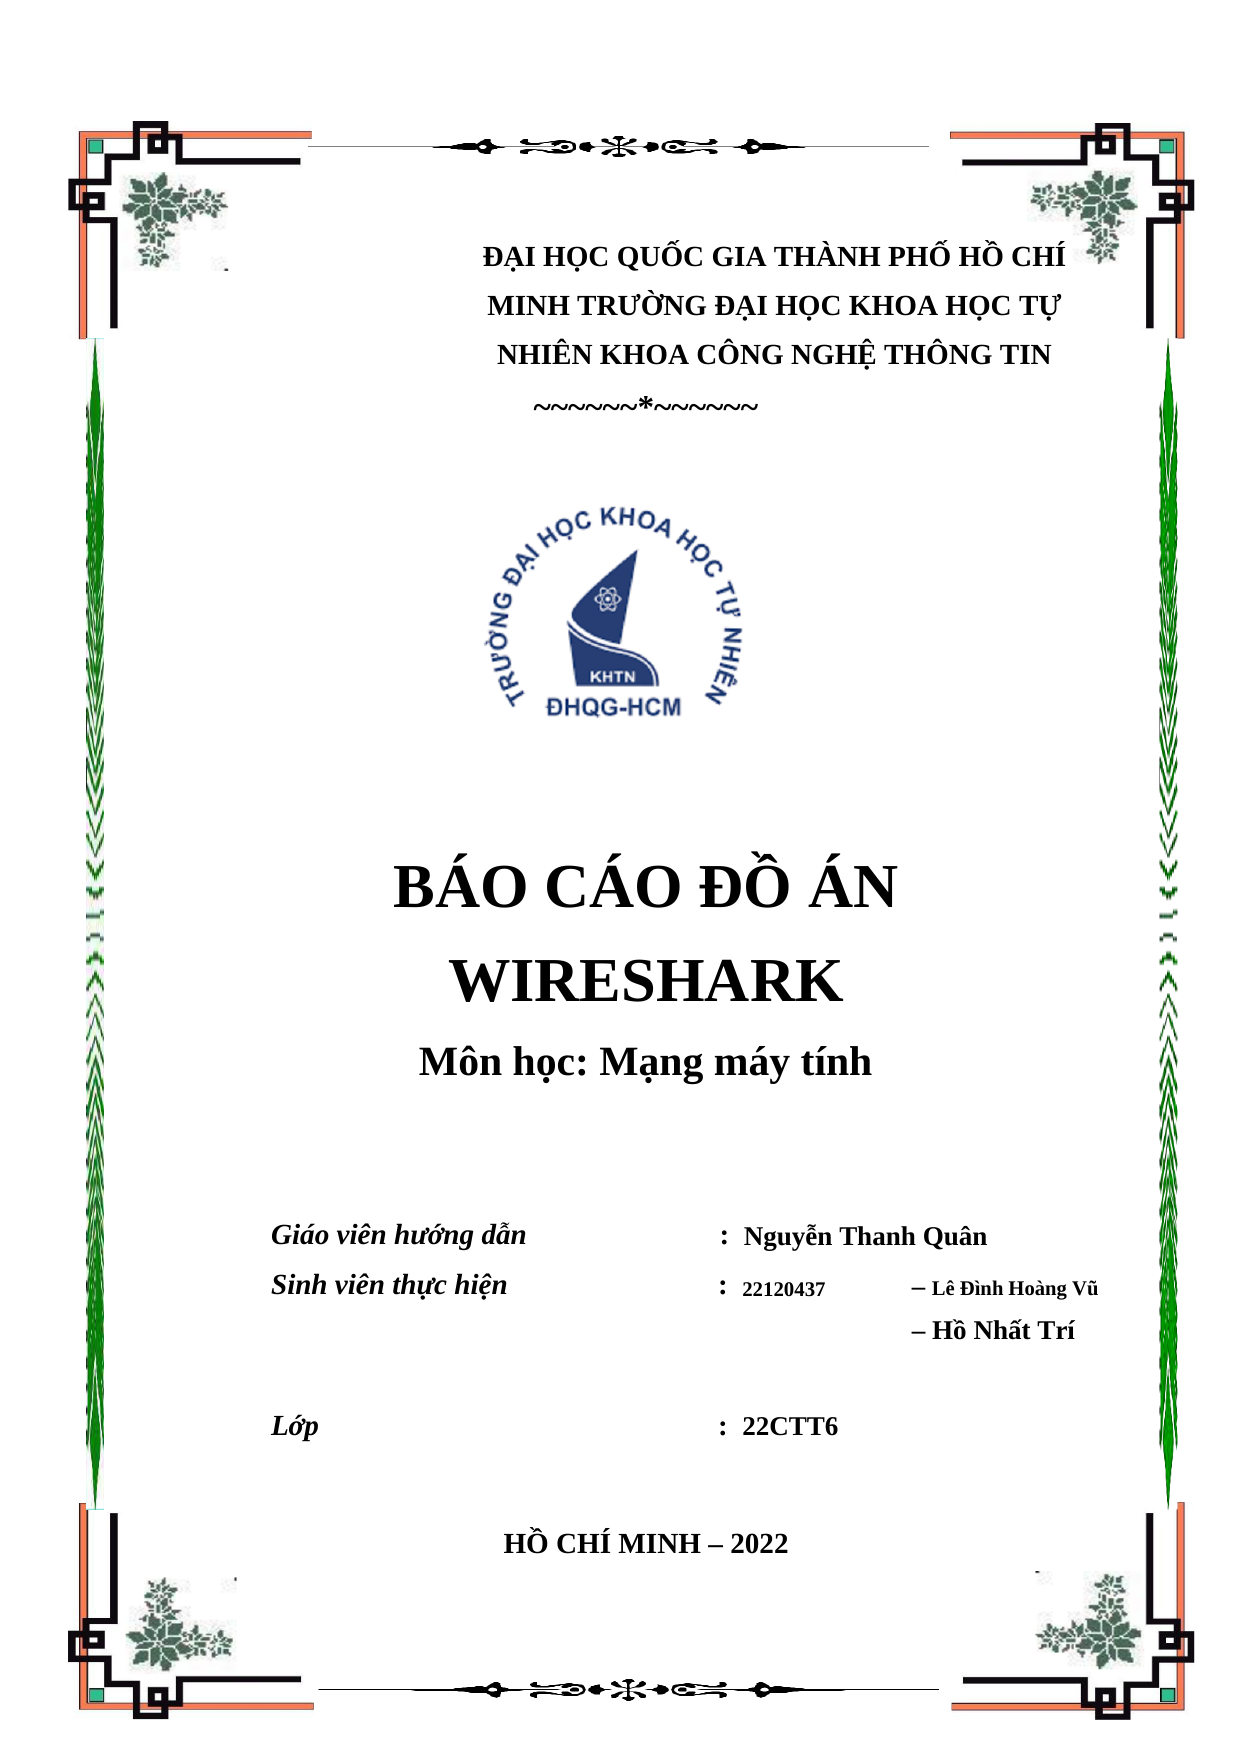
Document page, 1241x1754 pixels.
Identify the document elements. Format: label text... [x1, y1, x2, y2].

table_cell – Hồ Nhất Trí [910, 1301, 1211, 1345]
table_cell Lớp [271, 1392, 665, 1441]
table_cell [910, 1345, 1211, 1392]
text Môn học: Mạng máy tính [419, 1037, 1090, 1084]
table_cell 22CTT6 [728, 1392, 909, 1441]
picture [68, 121, 1195, 1720]
table_cell [728, 1345, 909, 1392]
table_header Giáo viên hướng dẫn [271, 1217, 666, 1251]
text WIRESHARK [150, 943, 1142, 1015]
table_cell [910, 1392, 1211, 1441]
table_cell 22120437 [728, 1251, 909, 1301]
table_cell [271, 1301, 665, 1345]
table_cell [271, 1345, 665, 1392]
text HỒ CHÍ MINH – 2022 [150, 1526, 1142, 1559]
table_cell : [665, 1392, 727, 1441]
text BÁO CÁO ĐỒ ÁN [150, 849, 1142, 921]
table_cell [665, 1345, 727, 1392]
table_cell [728, 1301, 909, 1345]
table_cell – Lê Đình Hoàng Vũ [910, 1251, 1211, 1301]
table_cell : [665, 1251, 727, 1301]
table_header Nguyễn Thanh Quân [729, 1217, 1211, 1251]
table_header : [666, 1217, 729, 1251]
text ~~~~~~*~~~~~~ [533, 387, 1090, 426]
table_cell Sinh viên thực hiện [271, 1251, 665, 1301]
table_cell [665, 1301, 727, 1345]
text ĐẠI HỌC QUỐC GIA THÀNH PHỐ HỒ CHÍ MINH TRƯỜNG ĐẠI HỌC KHOA HỌC TỰ NHIÊN KHOA CÔNG NGHỆ THÔNG TIN [458, 239, 1090, 371]
